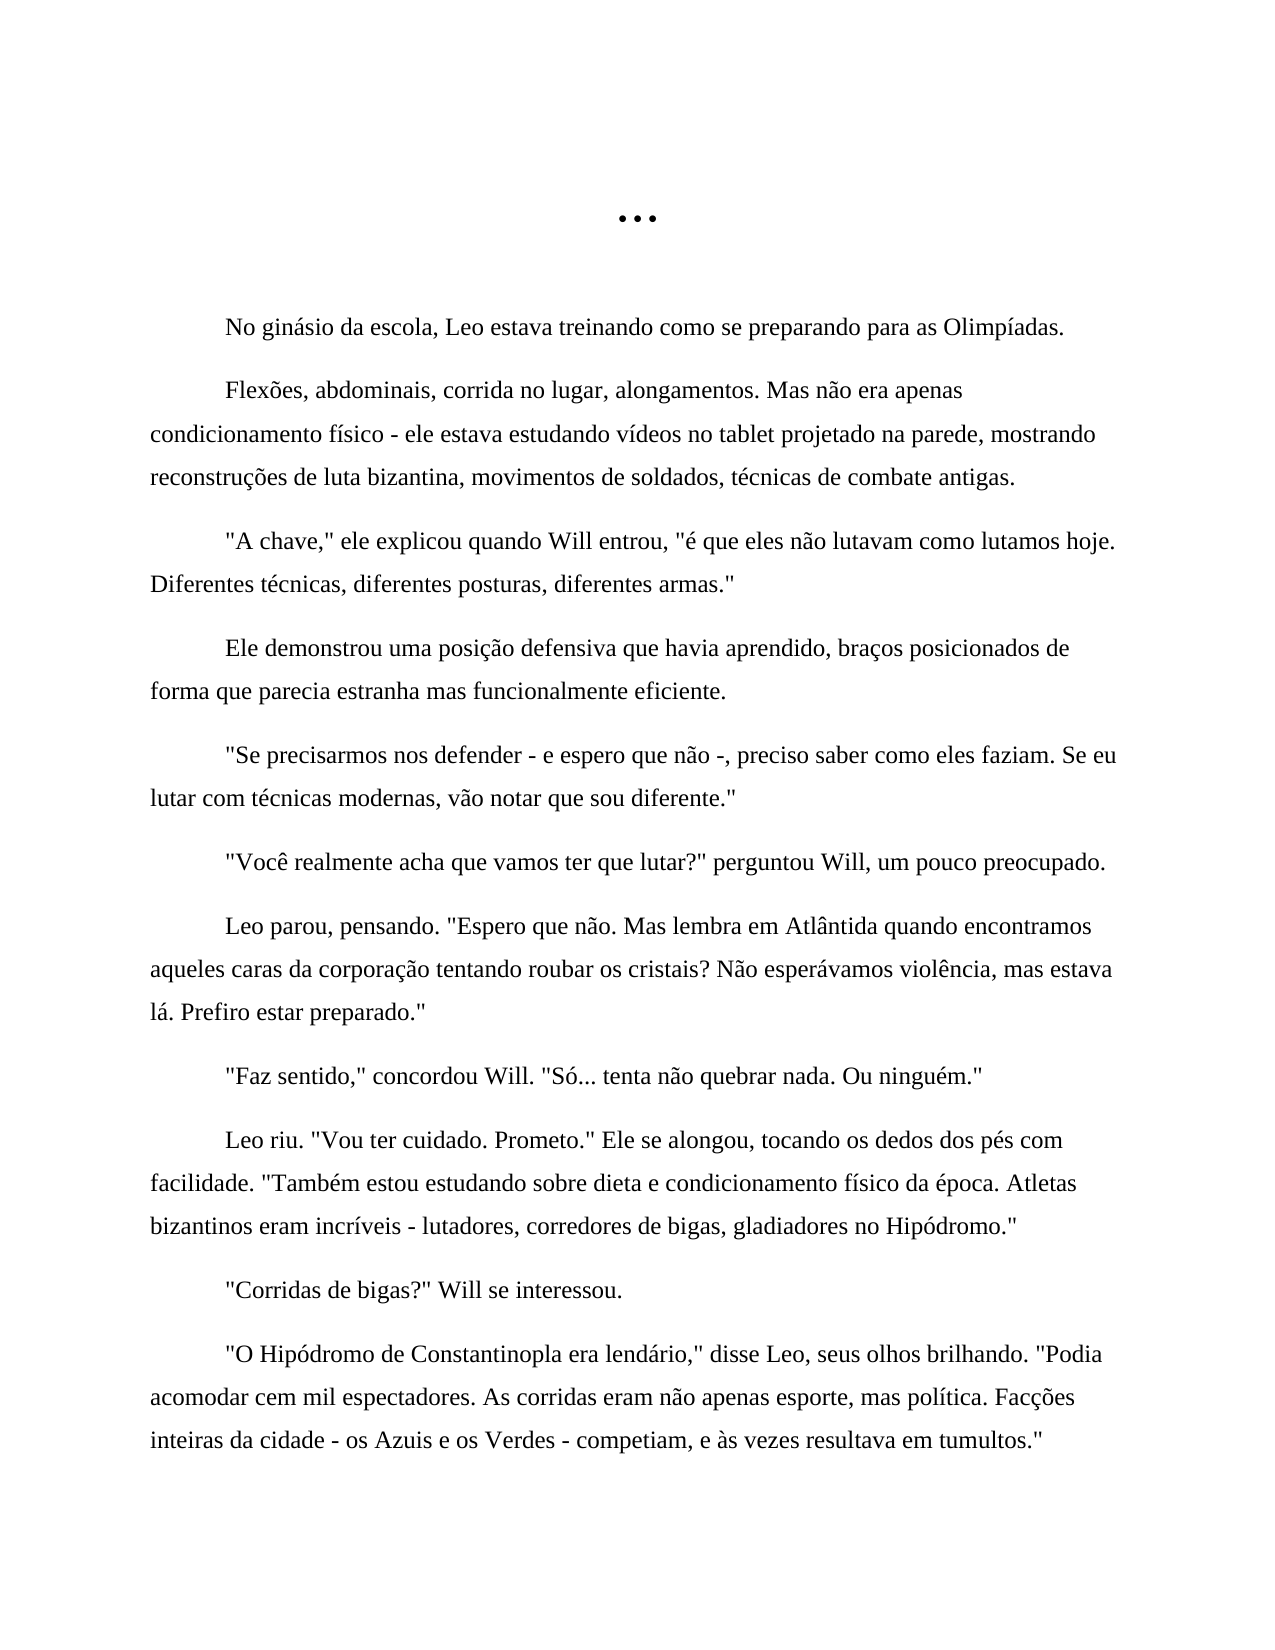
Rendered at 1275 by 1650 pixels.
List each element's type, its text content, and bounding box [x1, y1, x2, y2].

text Flexões, abdominais, corrida no lugar, alongamentos. Mas não era apenas condicionamento físico - ele estava estudando vídeos no tablet projetado na parede, mostrando reconstruções de luta bizantina, movimentos de soldados, técnicas de combate antigas. [150, 376, 1125, 491]
text "Se precisarmos nos defender - e espero que não -, preciso saber como eles faziam. Se eu lutar com técnicas modernas, vão notar que sou diferente." [150, 740, 1125, 812]
text • • • [150, 204, 1125, 233]
text "Faz sentido," concordou Will. "Só... tenta não quebrar nada. Ou ninguém." [150, 1061, 1125, 1090]
text No ginásio da escola, Leo estava treinando como se preparando para as Olimpíadas. [150, 312, 1125, 340]
text "Corridas de bigas?" Will se interessou. [150, 1275, 1125, 1304]
text "O Hipódromo de Constantinopla era lendário," disse Leo, seus olhos brilhando. "Podia acomodar cem mil espectadores. As corridas eram não apenas esporte, mas política. Facções inteiras da cidade - os Azuis e os Verdes - competiam, e às vezes resultava em tumultos." [150, 1339, 1125, 1454]
text Leo riu. "Vou ter cuidado. Prometo." Ele se alongou, tocando os dedos dos pés com facilidade. "Também estou estudando sobre dieta e condicionamento físico da época. Atletas bizantinos eram incríveis - lutadores, corredores de bigas, gladiadores no Hipódromo." [150, 1125, 1125, 1240]
text Ele demonstrou uma posição defensiva que havia aprendido, braços posicionados de forma que parecia estranha mas funcionalmente eficiente. [150, 633, 1125, 705]
text "Você realmente acha que vamos ter que lutar?" perguntou Will, um pouco preocupado. [150, 847, 1125, 876]
text "A chave," ele explicou quando Will entrou, "é que eles não lutavam como lutamos hoje. Diferentes técnicas, diferentes posturas, diferentes armas." [150, 526, 1125, 598]
text Leo parou, pensando. "Espero que não. Mas lembra em Atlântida quando encontramos aqueles caras da corporação tentando roubar os cristais? Não esperávamos violência, mas estava lá. Prefiro estar preparado." [150, 911, 1125, 1026]
